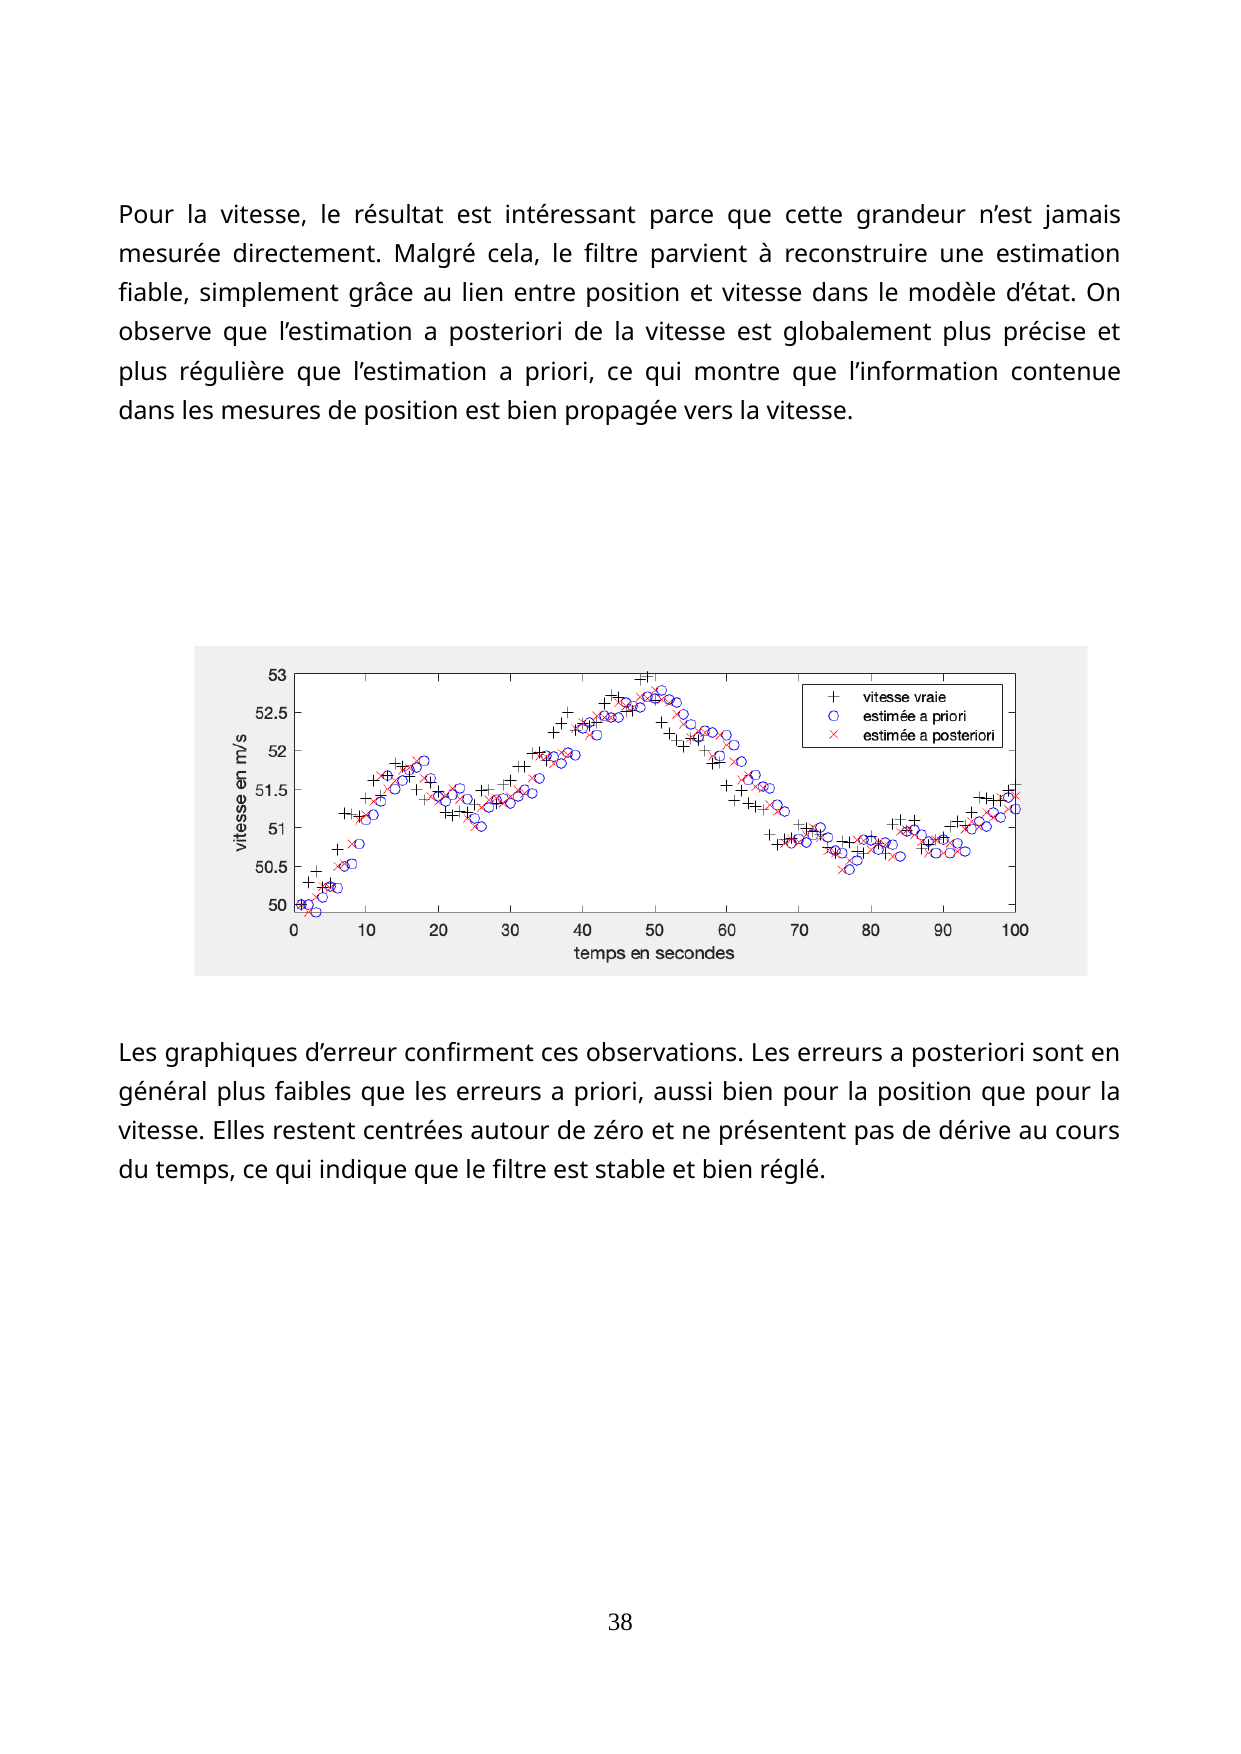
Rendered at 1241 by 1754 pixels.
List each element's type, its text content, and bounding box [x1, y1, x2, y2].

picture [194, 646, 1088, 976]
text Pour la vitesse, le résultat est intéressant parce que cette grandeur n’est jamais mesurée directement. Malgré cela, le filtre parvient à reconstruire une estimation fiable, simplement grâce au lien entre position et vitesse dans le modèle d’état. On observe que l’estimation a posteriori de la vitesse est globalement plus précise et plus régulière que l’estimation a priori, ce qui montre que l’information contenue dans les mesures de position est bien propagée vers la vitesse. [118, 196, 1122, 426]
text Les graphiques d’erreur confirment ces observations. Les erreurs a posteriori sont en général plus faibles que les erreurs a priori, aussi bien pour la position que pour la vitesse. Elles restent centrées autour de zéro et ne présentent pas de dérive au cours du temps, ce qui indique que le filtre est stable et bien réglé. [118, 1034, 1122, 1186]
